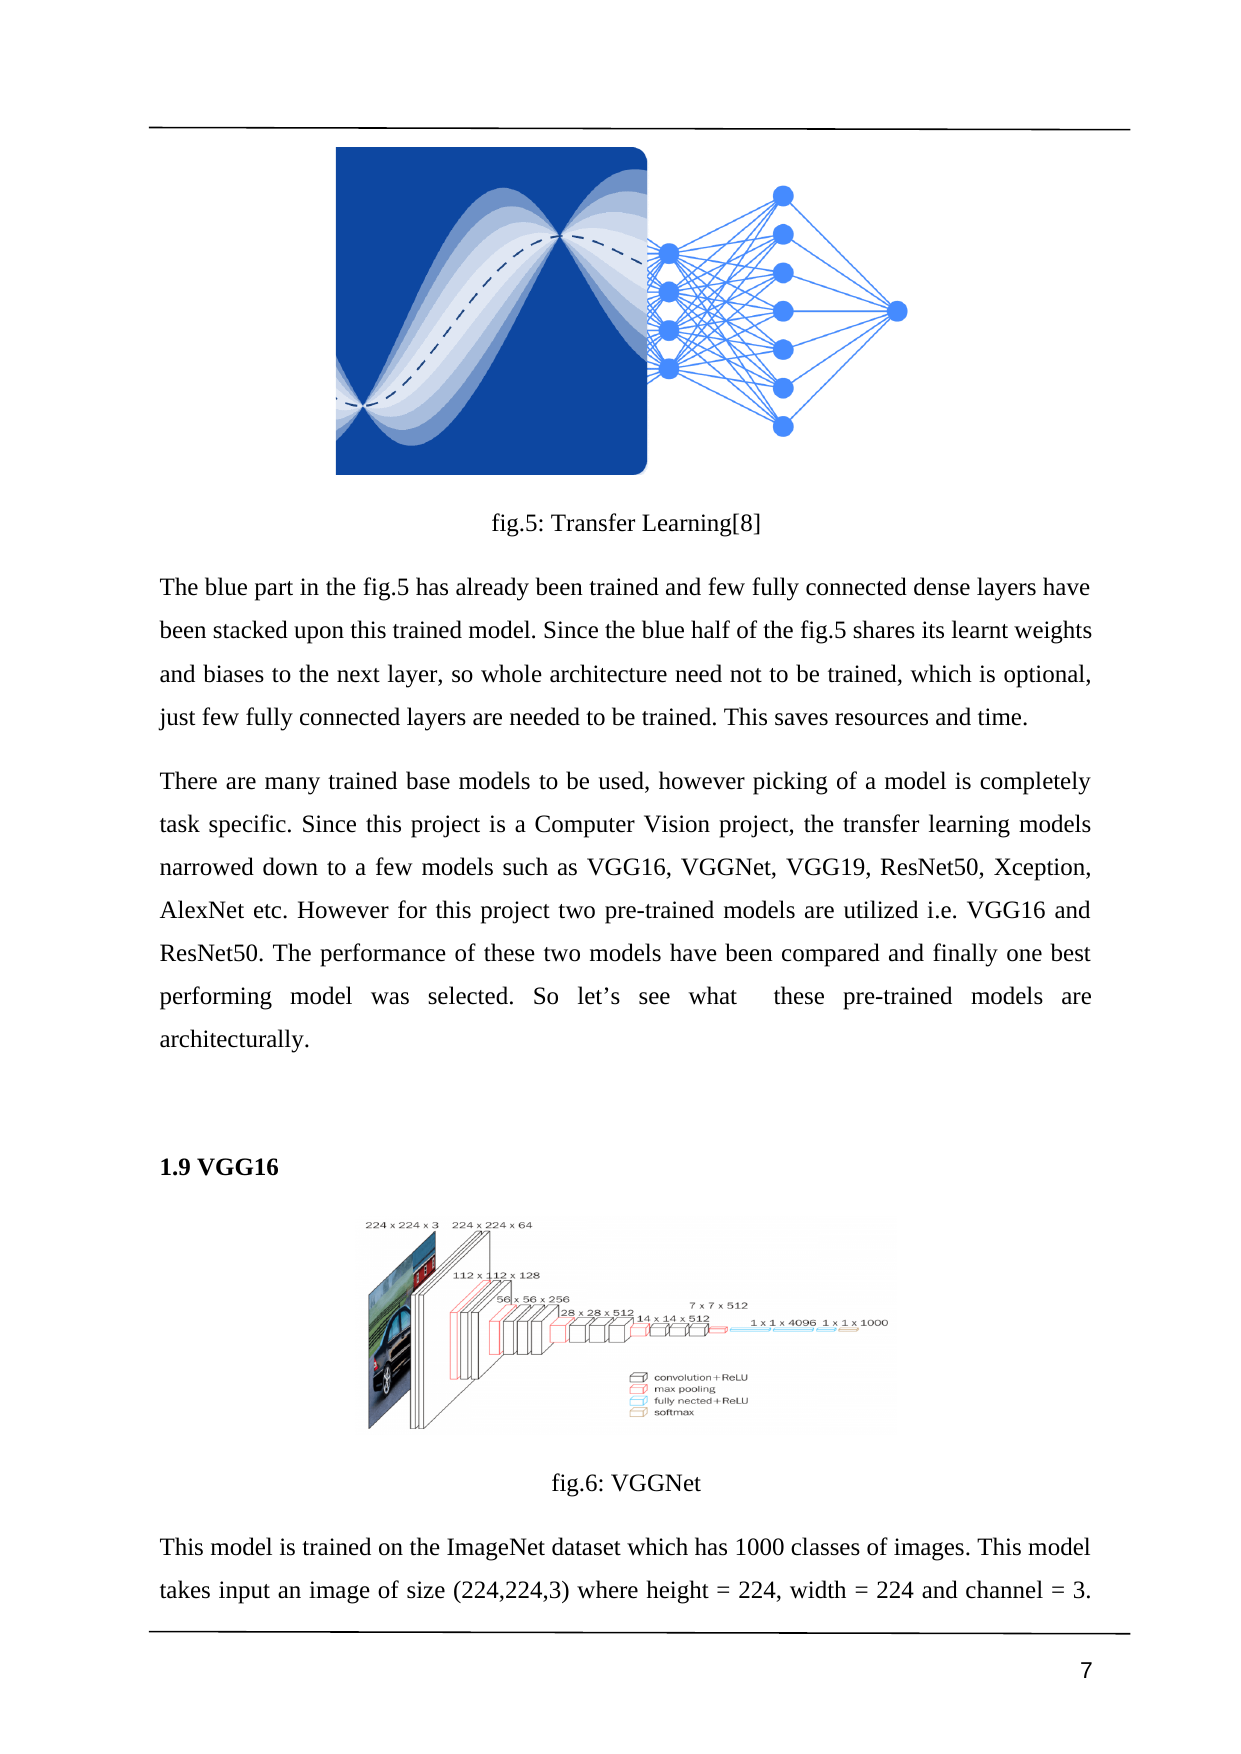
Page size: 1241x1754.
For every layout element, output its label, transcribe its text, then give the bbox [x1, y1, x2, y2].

text 1.9 VGG16 [159, 1152, 1092, 1181]
picture [355, 1216, 897, 1435]
text fig.6: VGGNet [159, 1468, 1092, 1497]
picture [335, 147, 917, 475]
text There are many trained base models to be used, however picking of a model is completely task specific. Since this project is a Computer Vision project, the transfer learning models narrowed down to a few models such as VGG16, VGGNet, VGG19, ResNet50, Xception, AlexNet etc. However for this project two pre-trained models are utilized i.e. VGG16 and ResNet50. The performance of these two models have been compared and finally one best performing model was selected. So let’s see what these pre-trained models are architecturally. [159, 766, 1092, 1053]
text fig.5: Transfer Learning[8] [159, 508, 1092, 537]
text This model is trained on the ImageNet dataset which has 1000 classes of images. This model takes input an image of size (224,224,3) where height = 224, width = 224 and channel = 3. [159, 1532, 1092, 1604]
text The blue part in the fig.5 has already been trained and few fully connected dense layers have been stacked upon this trained model. Since the blue half of the fig.5 shares its learnt weights and biases to the next layer, so whole architecture need not to be trained, which is optional, just few fully connected layers are needed to be trained. This saves resources and time. [159, 572, 1092, 731]
